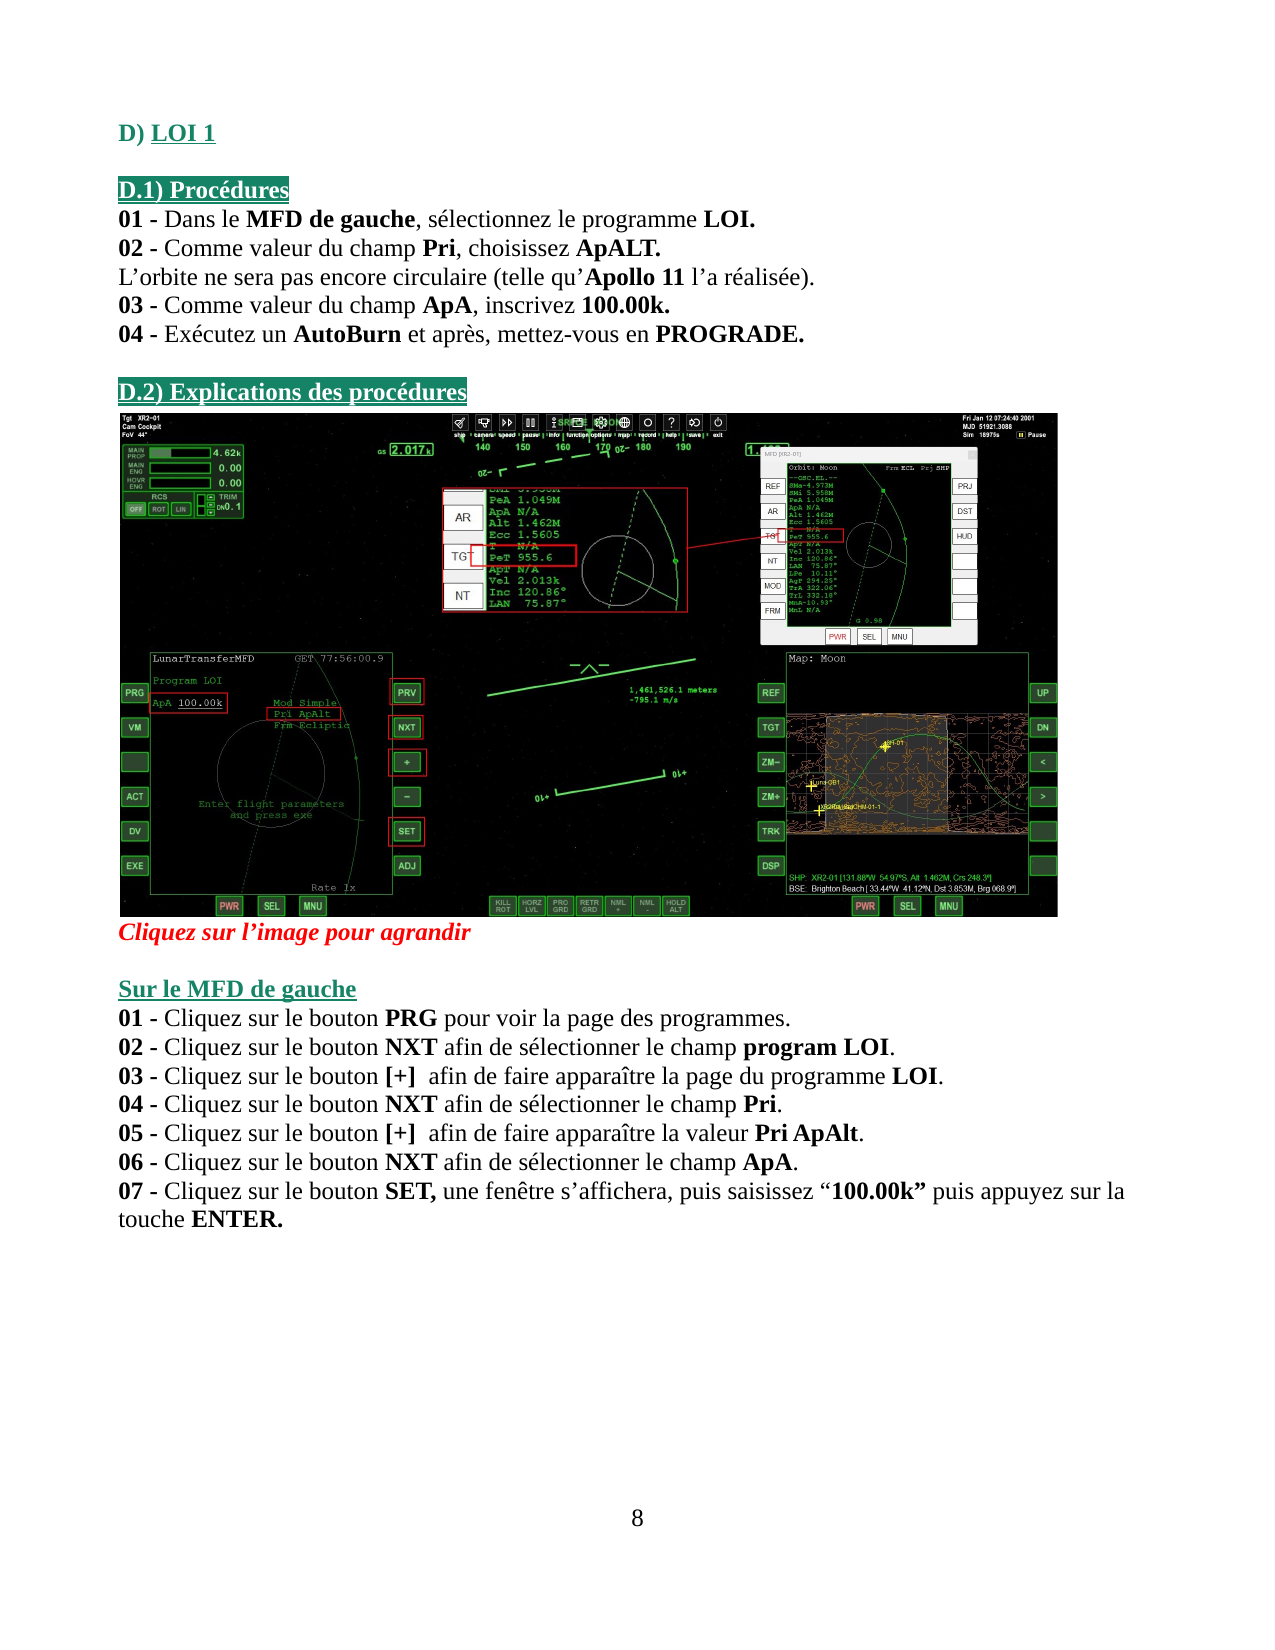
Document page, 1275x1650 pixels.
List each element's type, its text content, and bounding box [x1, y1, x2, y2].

text 03 - Cliquez sur le bouton [+] afin de faire apparaître la page du programme LOI. [118, 1061, 1157, 1089]
text L’orbite ne sera pas encore circulaire (telle qu’Apollo 11 l’a réalisée). [118, 262, 1157, 291]
text D.1) Procédures [118, 176, 1157, 204]
text D.2) Explications des procédures [118, 377, 1157, 406]
text 07 - Cliquez sur le bouton SET, une fenêtre s’affichera, puis saisissez “100.00k” puis appuyez sur la touche ENTER. [118, 1176, 1157, 1233]
text D) LOI 1 [118, 118, 1157, 147]
text Cliquez sur l’image pour agrandir [118, 406, 1157, 946]
text 04 - Cliquez sur le bouton NXT afin de sélectionner le champ Pri. [118, 1089, 1157, 1118]
picture [120, 413, 1058, 917]
text 02 - Cliquez sur le bouton NXT afin de sélectionner le champ program LOI. [118, 1032, 1157, 1061]
text 02 - Comme valeur du champ Pri, choisissez ApALT. [118, 233, 1157, 262]
text 06 - Cliquez sur le bouton NXT afin de sélectionner le champ ApA. [118, 1147, 1157, 1176]
text 01 - Cliquez sur le bouton PRG pour voir la page des programmes. [118, 1003, 1157, 1032]
text 01 - Dans le MFD de gauche, sélectionnez le programme LOI. [118, 204, 1157, 233]
text 05 - Cliquez sur le bouton [+] afin de faire apparaître la valeur Pri ApAlt. [118, 1118, 1157, 1147]
text Sur le MFD de gauche [118, 974, 1157, 1003]
text 03 - Comme valeur du champ ApA, inscrivez 100.00k. [118, 291, 1157, 319]
text 04 - Exécutez un AutoBurn et après, mettez-vous en PROGRADE. [118, 319, 1157, 348]
